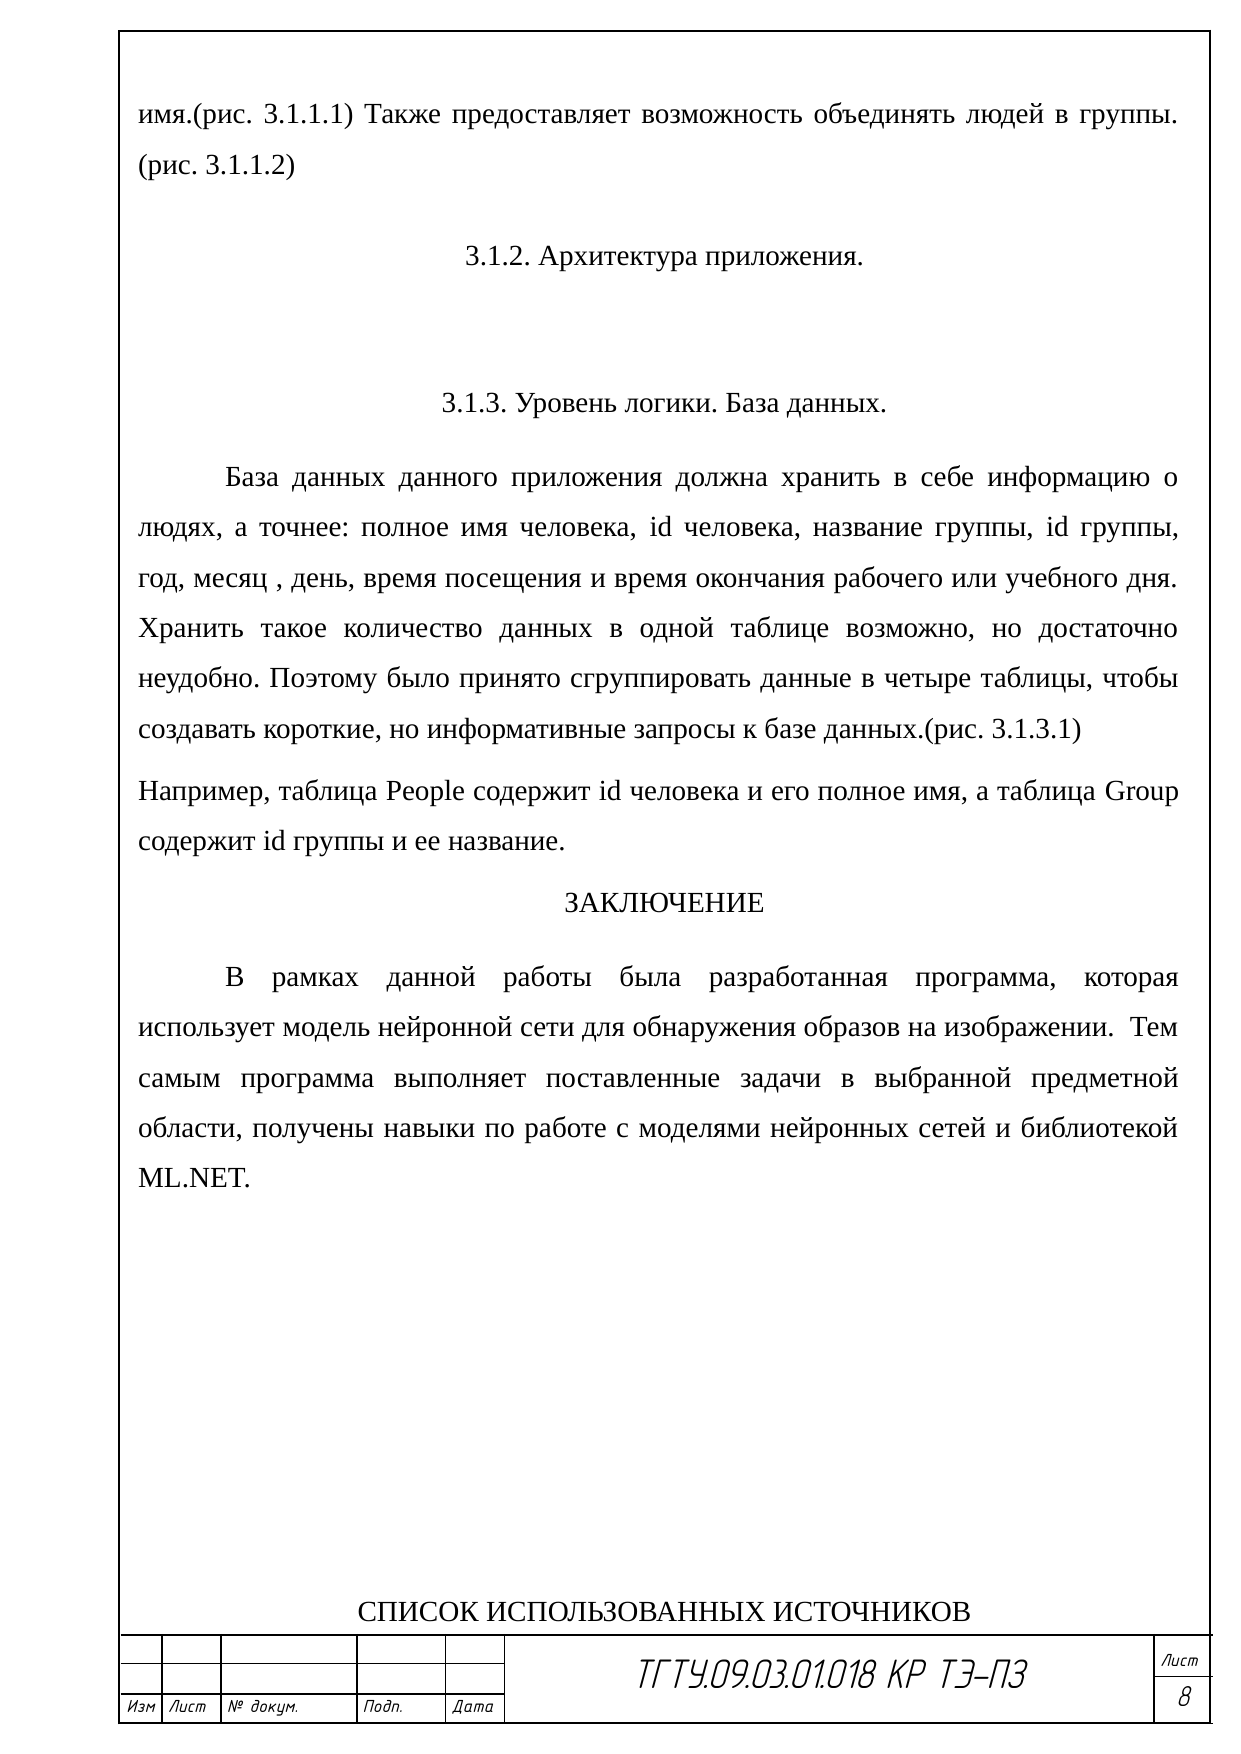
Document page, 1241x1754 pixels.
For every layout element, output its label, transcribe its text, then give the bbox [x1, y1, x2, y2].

subtitle ЗАКЛЮЧЕНИЕ [150, 885, 1179, 919]
text Например, таблица People содержит id человека и его полное имя, а таблица Group содержит id группы и ее название. [138, 773, 1179, 857]
text СПИСОК ИСПОЛЬЗОВАННЫХ ИСТОЧНИКОВ [150, 1594, 1179, 1628]
text 3.1.2. Архитектура приложения. [150, 238, 1179, 271]
text База данных данного приложения должна хранить в себе информацию о людях, а точнее: полное имя человека, id человека, название группы, id группы, год, месяц , день, время посещения и время окончания рабочего или учебного дня. Хранить такое количество данных в одной таблице возможно, но достаточно неудобно. Поэтому было принято сгруппировать данные в четыре таблицы, чтобы создавать короткие, но информативные запросы к базе данных.(рис. 3.1.3.1) [138, 459, 1179, 744]
text 3.1.3. Уровень логики. База данных. [150, 385, 1179, 419]
text В рамках данной работы была разработанная программа, которая использует модель нейронной сети для обнаружения образов на изображении. Тем самым программа выполняет поставленные задачи в выбранной предметной области, получены навыки по работе с моделями нейронных сетей и библиотекой ML.NET. [138, 959, 1179, 1194]
text имя.(рис. 3.1.1.1) Также предоставляет возможность объединять людей в группы. (рис. 3.1.1.2) [138, 96, 1179, 180]
